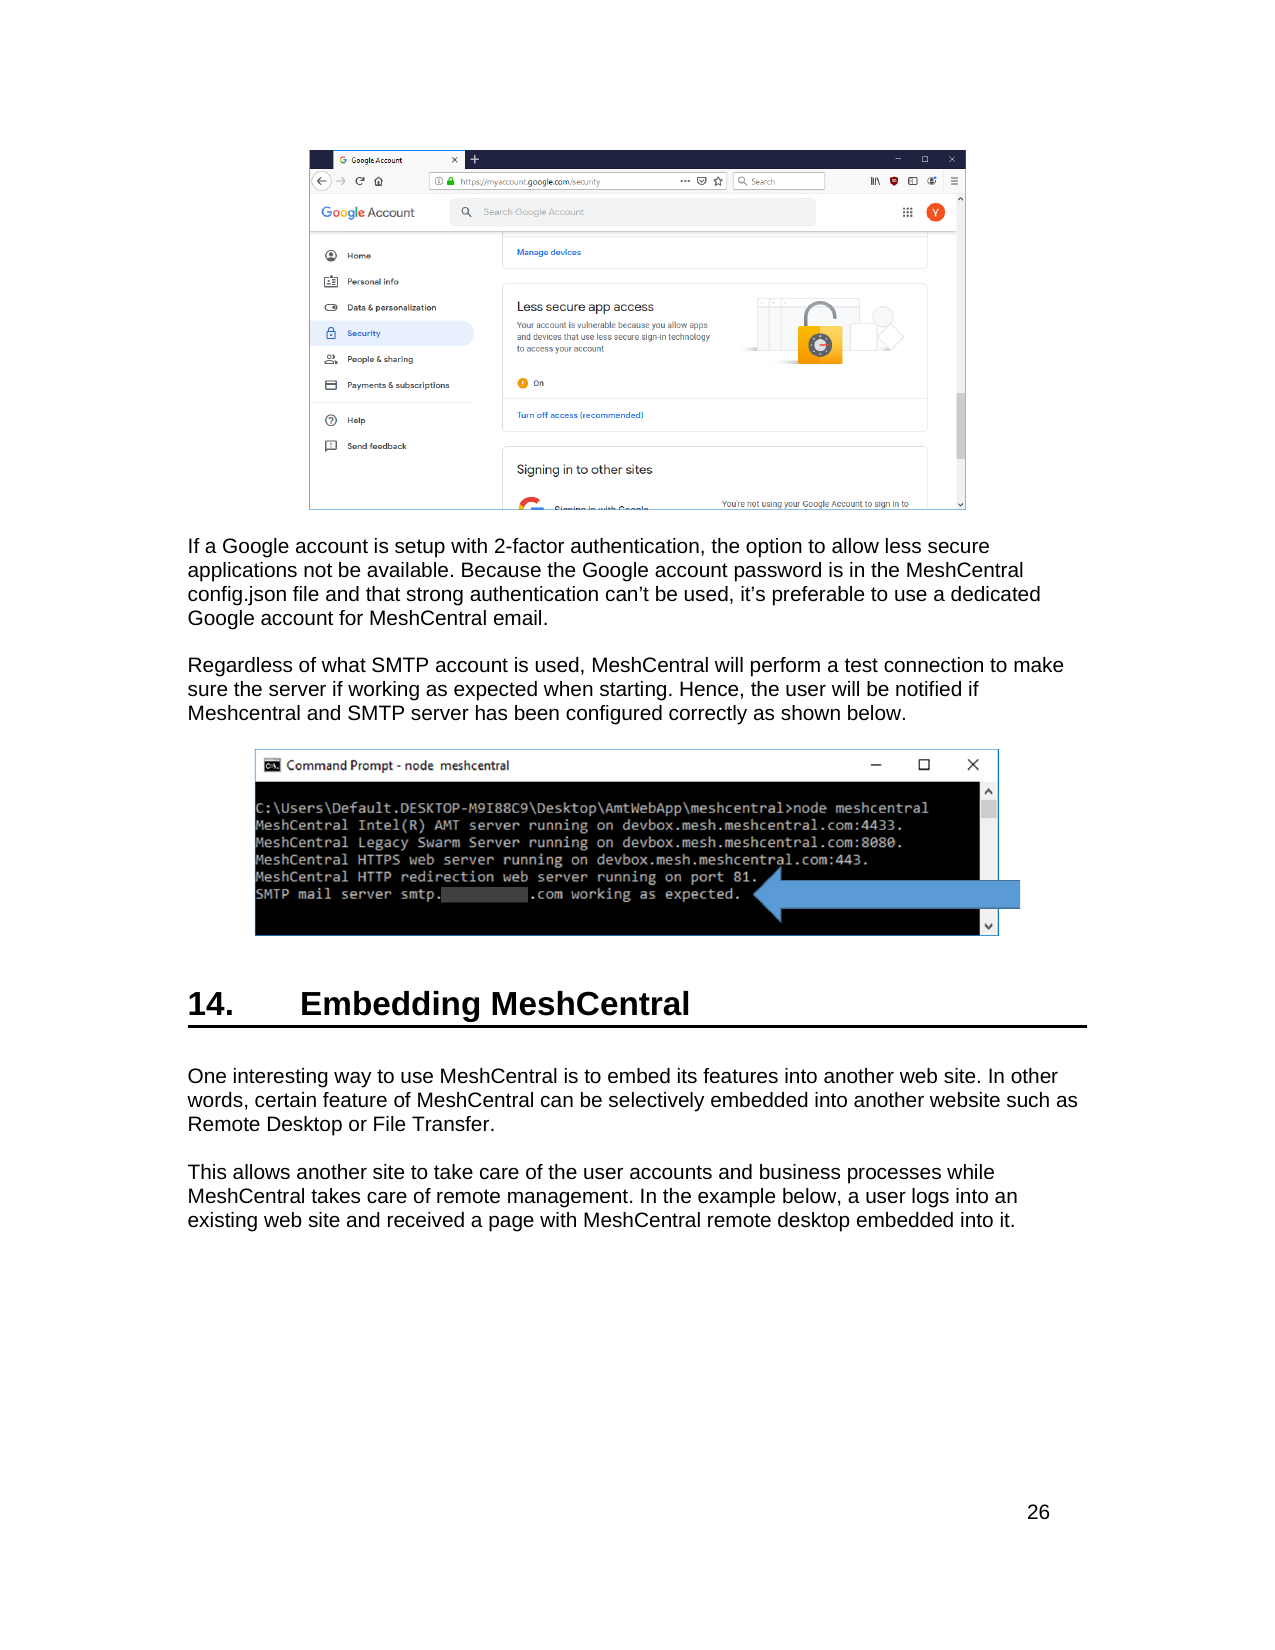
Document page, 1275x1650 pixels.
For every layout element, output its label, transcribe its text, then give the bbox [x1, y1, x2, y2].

subtitle Embedding MeshCentral [187, 984, 1087, 1028]
text If a Google account is setup with 2-factor authentication, the option to allow less secure applications not be available. Because the Google account password is in the MeshCentral config.json file and that strong authentication can’t be used, it’s preferable to use a dedicated Google account for MeshCentral email. [187, 533, 1087, 629]
text One interesting way to use MeshCentral is to embed its features into another web site. In other words, certain feature of MeshCentral can be selectively embedded into another website such as Remote Desktop or File Transfer. [187, 1064, 1087, 1136]
text Regardless of what SMTP account is used, MeshCentral will perform a test connection to make sure the server if working as expected when starting. Hence, the user will be notified if Meshcentral and SMTP server has been configured correctly as shown below. [187, 653, 1087, 725]
text This allows another site to take care of the user accounts and business processes while MeshCentral takes care of remote management. In the example below, a user logs into an existing web site and received a page with MeshCentral remote desktop embedded into it. [187, 1160, 1087, 1232]
